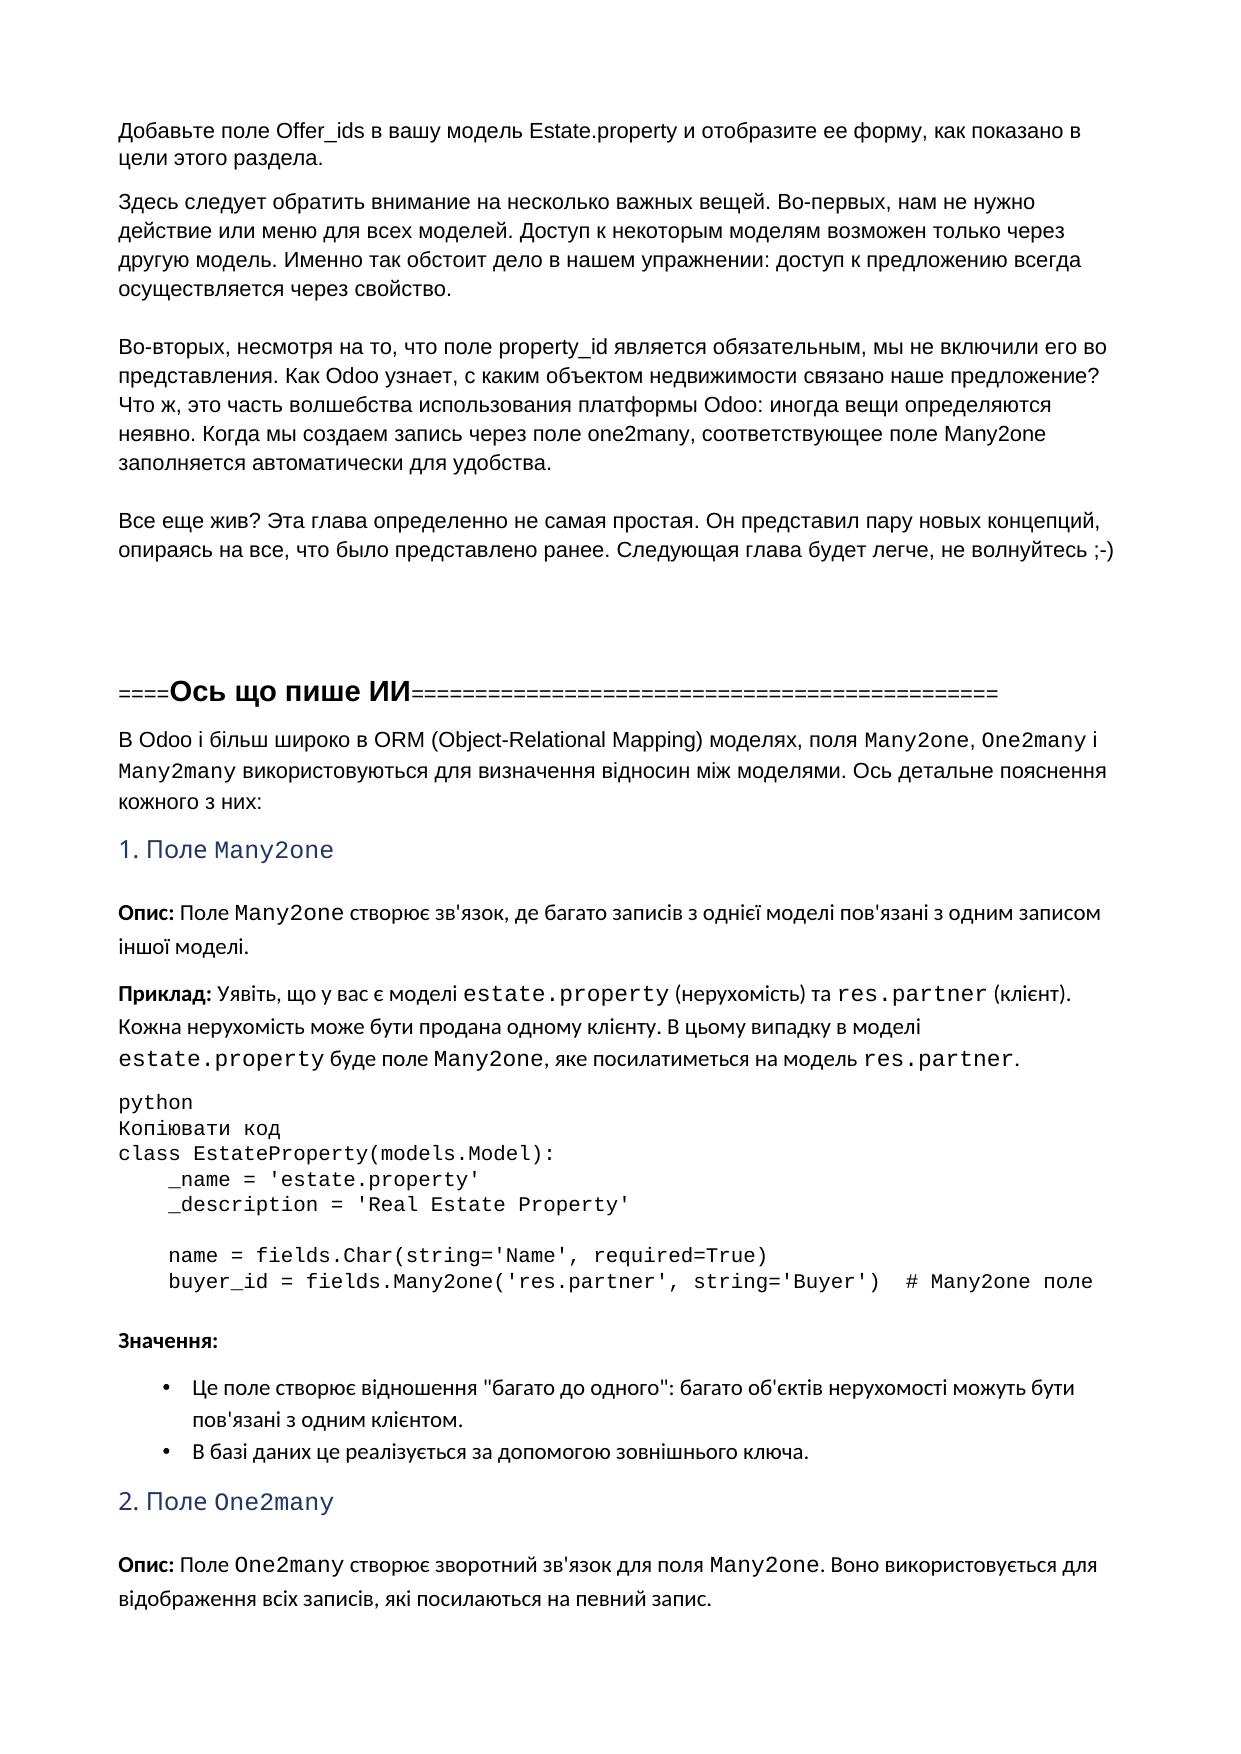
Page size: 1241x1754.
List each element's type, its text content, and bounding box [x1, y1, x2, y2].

text В Odoo і більш широко в ORM (Object-Relational Mapping) моделях, поля Many2one, One2many і Many2many використовуються для визначення відносин між моделями. Ось детальне пояснення кожного з них: [118, 727, 1122, 814]
text Приклад: Уявіть, що у вас є моделі estate.property (нерухомість) та res.partner (клієнт). Кожна нерухомість може бути продана одному клієнту. В цьому випадку в моделі estate.property буде поле Many2one, яке посилатиметься на модель res.partner. [118, 979, 1122, 1073]
text ====Ось що пише ИИ============================================== [118, 674, 1122, 707]
text name = fields.Char(string='Name', required=True) [118, 1245, 1122, 1269]
text python [118, 1092, 1122, 1116]
list В базі даних це реалізується за допомогою зовнішнього ключа. [162, 1437, 1122, 1465]
text Копіювати код [118, 1118, 1122, 1141]
text class EstateProperty(models.Model): [118, 1143, 1122, 1167]
text _description = 'Real Estate Property' [118, 1194, 1122, 1218]
text Здесь следует обратить внимание на несколько важных вещей. Во-первых, нам не нужно действие или меню для всех моделей. Доступ к некоторым моделям возможен только через другую модель. Именно так обстоит дело в нашем упражнении: доступ к предложению всегда осуществляется через свойство. Во-вторых, несмотря на то, что поле property_id является обязательным, мы не включили его во представления. Как Odoo узнает, с каким объектом недвижимости связано наше предложение? Что ж, это часть волшебства использования платформы Odoo: иногда вещи определяются неявно. Когда мы создаем запись через поле one2many, соответствующее поле Many2one заполняется автоматически для удобства. Все еще жив? Эта глава определенно не самая простая. Он представил пару новых концепций, опираясь на все, что было представлено ранее. Следующая глава будет легче, не волнуйтесь ;-) [118, 189, 1122, 562]
subtitle 2. Поле One2many [118, 1484, 1122, 1518]
text Добавьте поле Offer_ids в вашу модель Estate.property и отобразите ее форму, как показано в цели этого раздела. [118, 118, 1122, 171]
text _name = 'estate.property' [118, 1169, 1122, 1192]
text Опис: Поле Many2one створює зв'язок, де багато записів з однієї моделі пов'язані з одним записом іншої моделі. [118, 898, 1122, 960]
text Опис: Поле One2many створює зворотний зв'язок для поля Many2one. Воно використовується для відображення всіх записів, які посилаються на певний запис. [118, 1550, 1122, 1612]
text Значення: [118, 1326, 1122, 1354]
list Це поле створює відношення "багато до одного": багато об'єктів нерухомості можуть бути пов'язані з одним клієнтом. [162, 1373, 1122, 1433]
text buyer_id = fields.Many2one('res.partner', string='Buyer') # Many2one поле [118, 1271, 1122, 1294]
subtitle 1. Поле Many2one [118, 832, 1122, 866]
